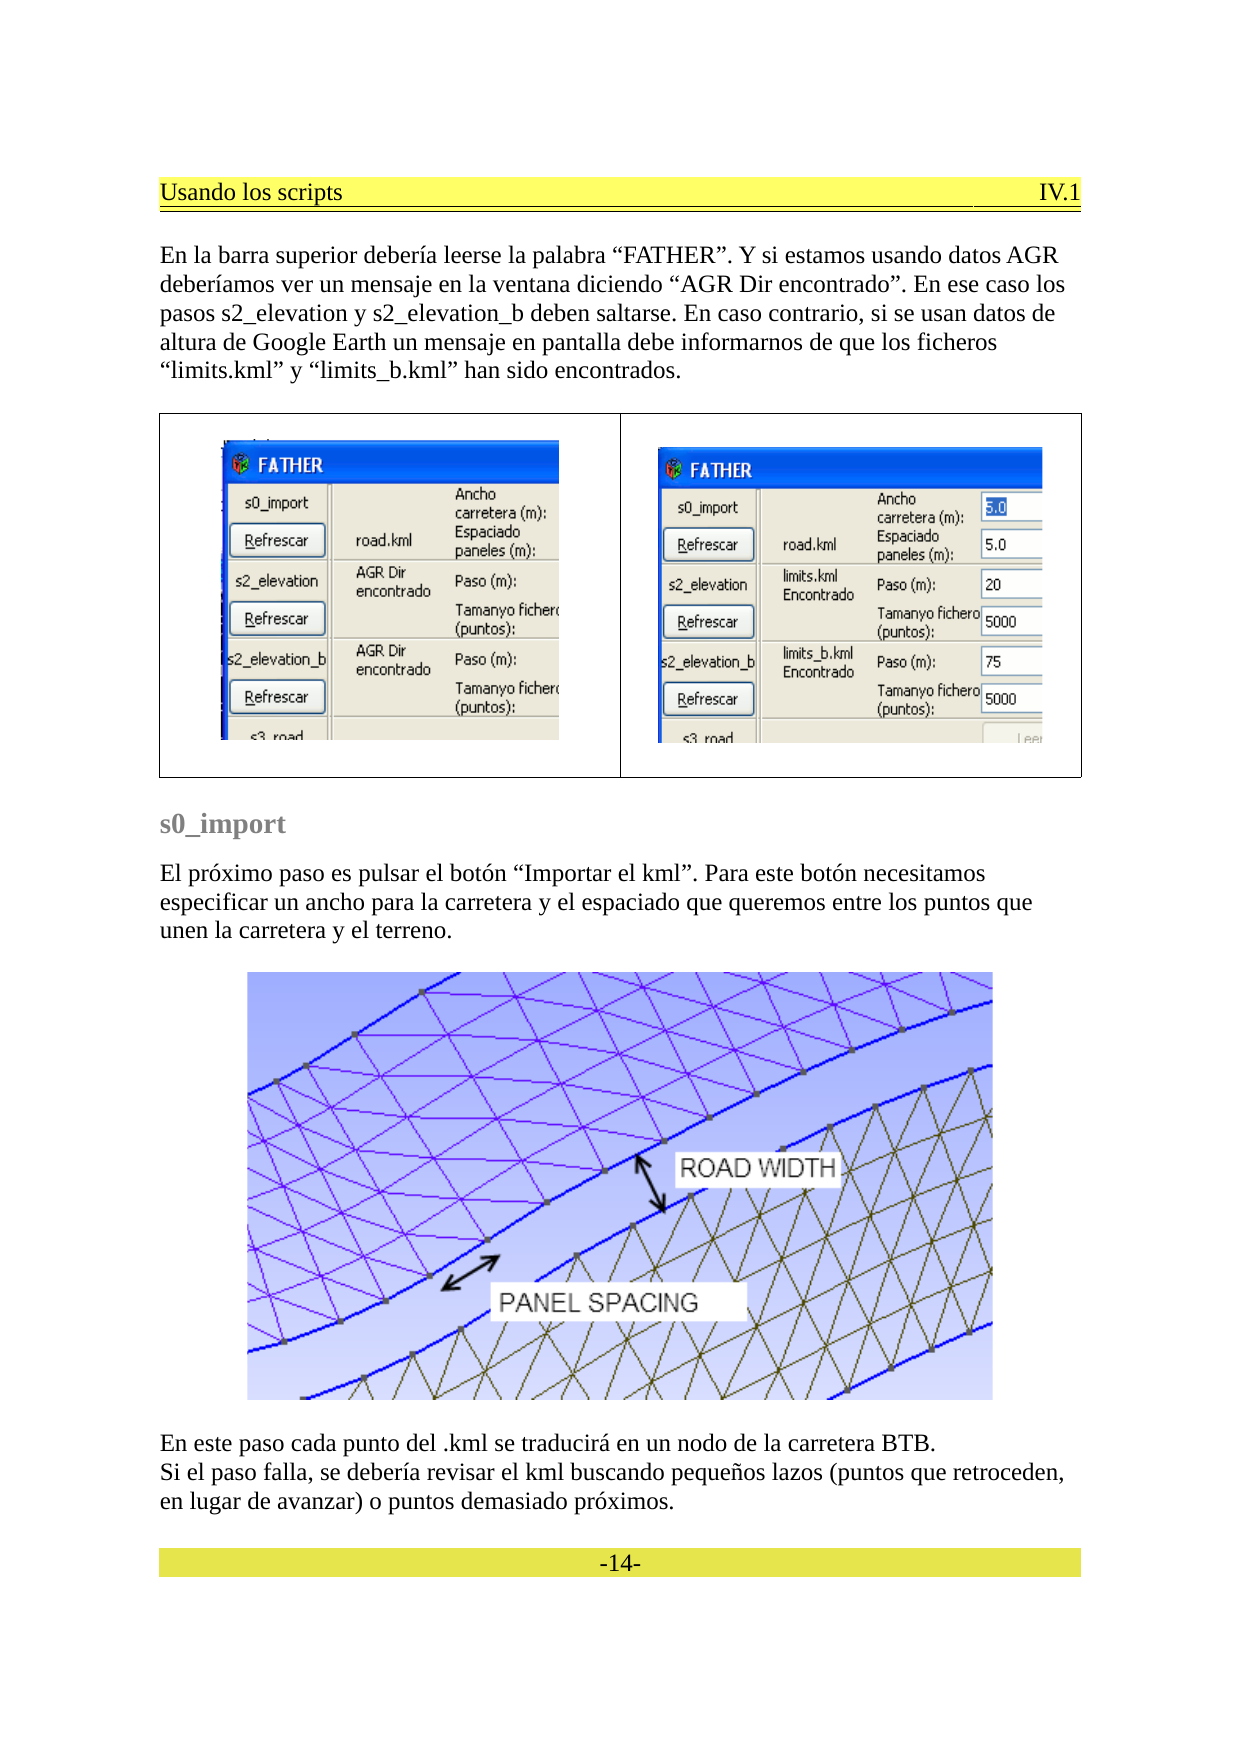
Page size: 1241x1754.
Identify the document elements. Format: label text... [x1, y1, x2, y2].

text En la barra superior debería leerse la palabra “FATHER”. Y si estamos usando datos AGR deberíamos ver un mensaje en la ventana diciendo “AGR Dir encontrado”. En ese caso los pasos s2_elevation y s2_elevation_b deben saltarse. En caso contrario, si se usan datos de altura de Google Earth un mensaje en pantalla debe informarnos de que los ficheros “limits.kml” y “limits_b.kml” han sido encontrados. [159, 240, 1081, 384]
table_header [621, 414, 1081, 777]
picture [247, 972, 993, 1400]
text En este paso cada punto del .kml se traducirá en un nodo de la carretera BTB. [159, 1428, 1081, 1457]
text El próximo paso es pulsar el botón “Importar el kml”. Para este botón necesitamos especificar un ancho para la carretera y el espaciado que queremos entre los puntos que unen la carretera y el terreno. [159, 858, 1081, 944]
text Si el paso falla, se debería revisar el kml buscando pequeños lazos (puntos que retroceden, en lugar de avanzar) o puntos demasiado próximos. [159, 1457, 1081, 1514]
table_header [160, 740, 620, 777]
table_header [160, 414, 620, 739]
subtitle s0_import [159, 807, 1081, 840]
